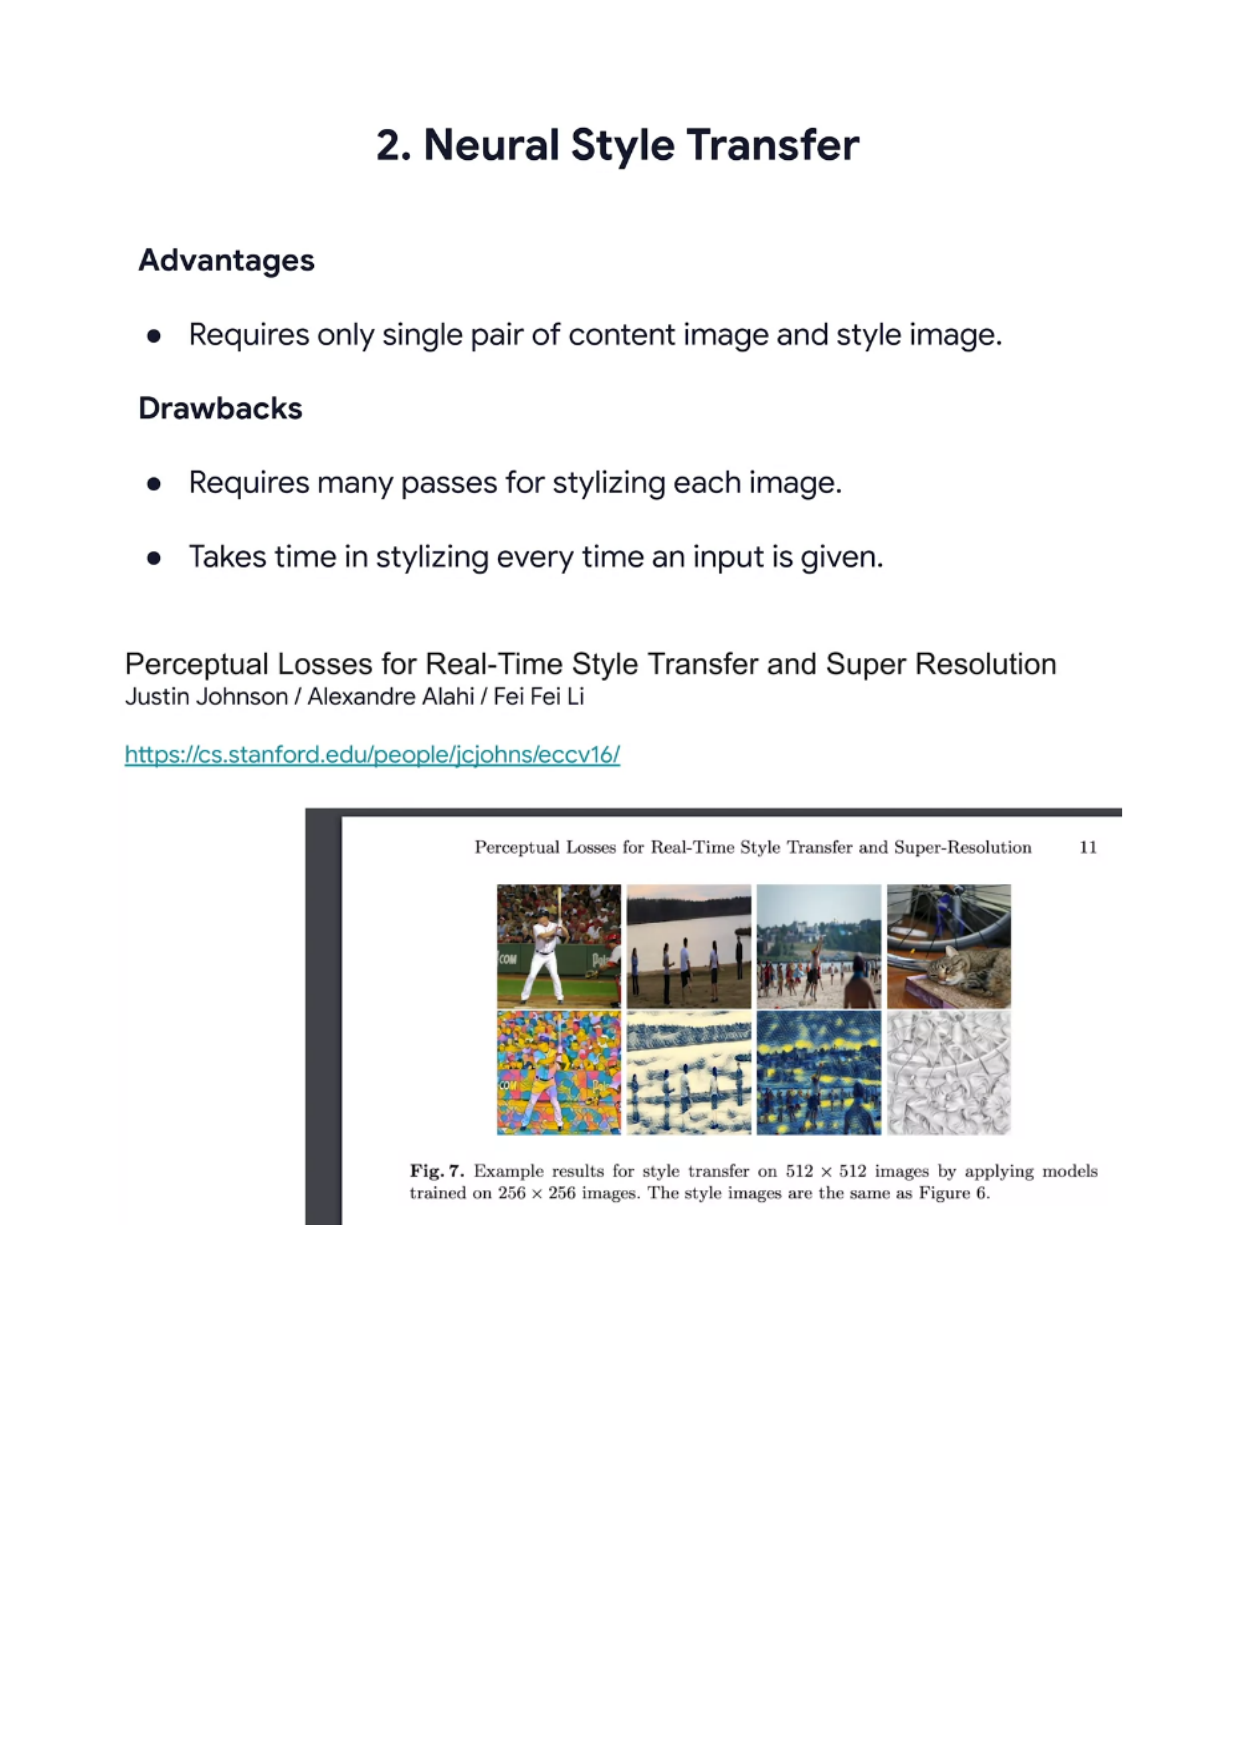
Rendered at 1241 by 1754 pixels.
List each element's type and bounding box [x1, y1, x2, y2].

picture [118, 118, 1123, 580]
picture [118, 637, 1123, 1225]
